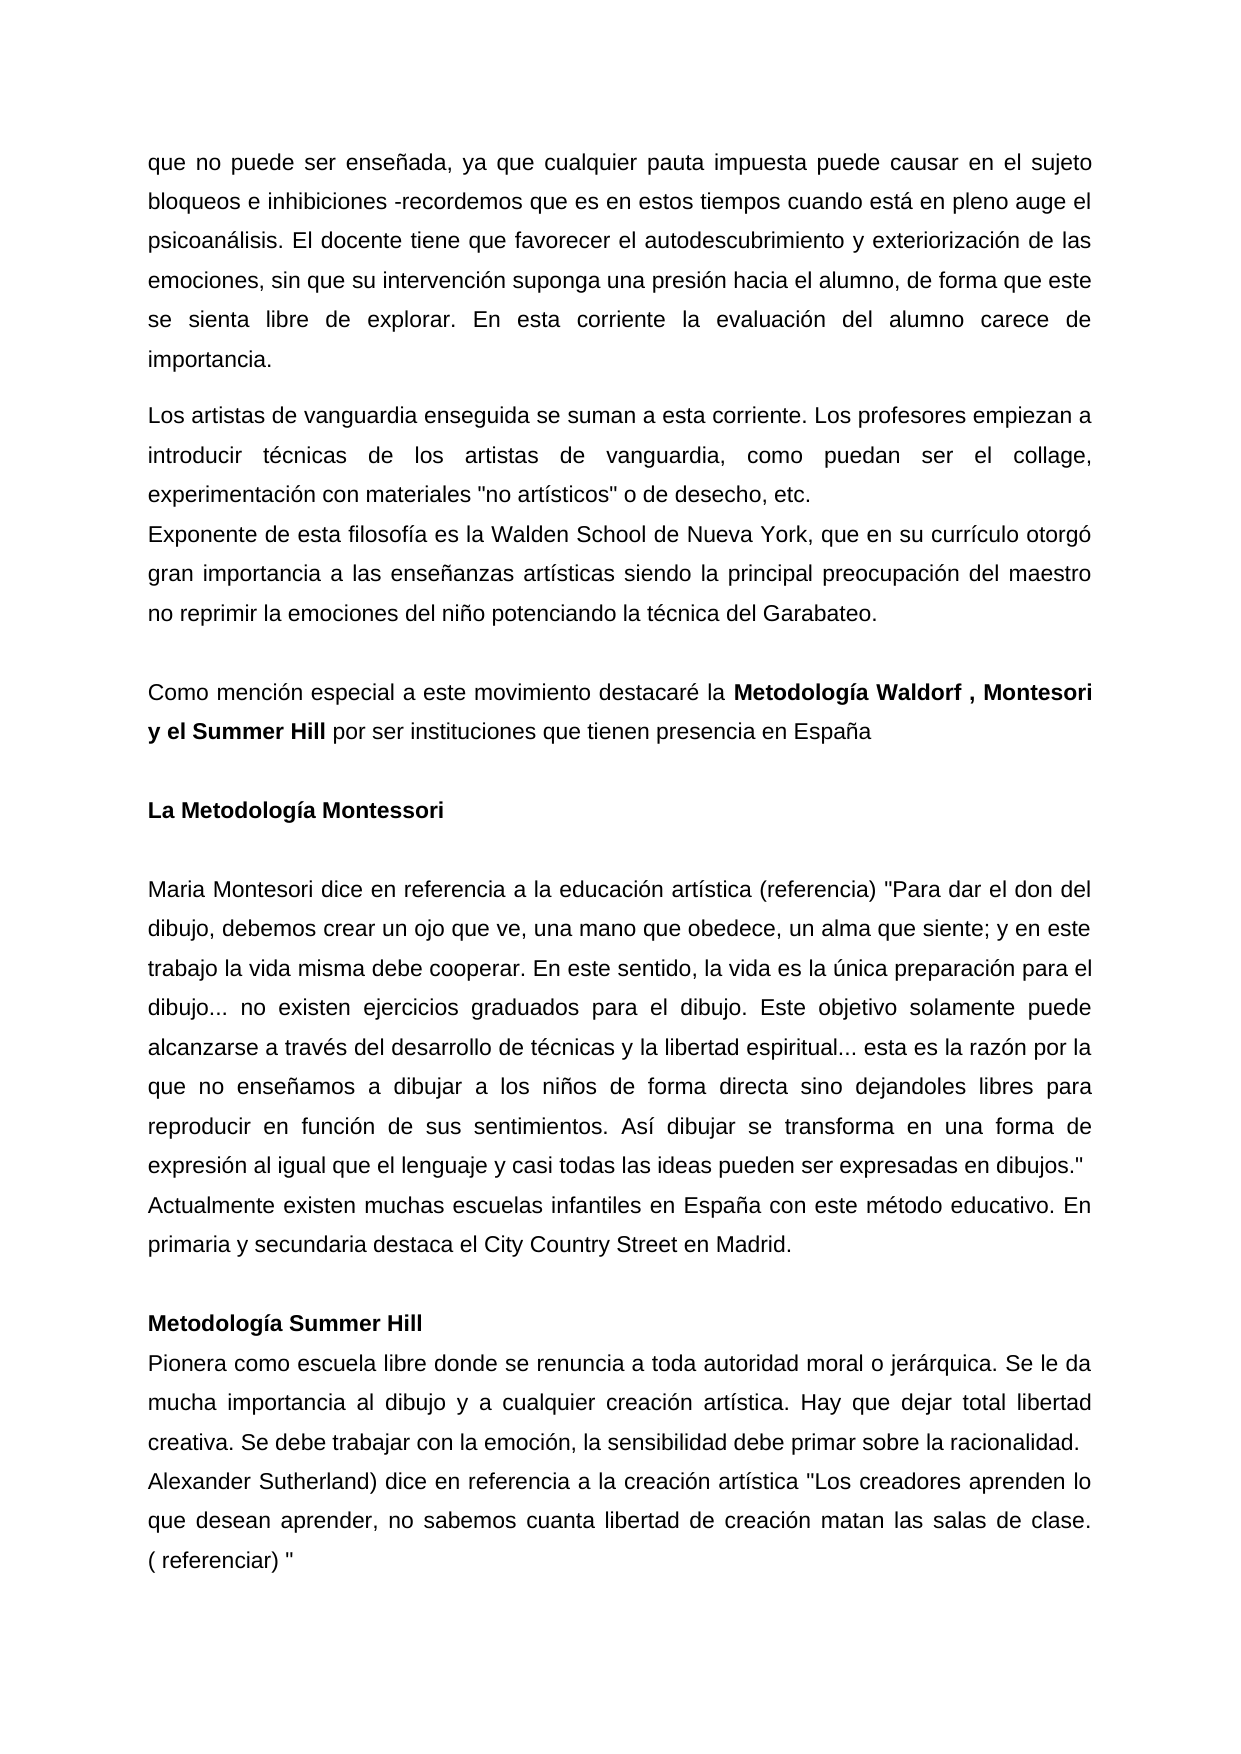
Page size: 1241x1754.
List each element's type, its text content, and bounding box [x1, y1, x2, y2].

text La Metodología Montessori [148, 797, 1093, 823]
text Exponente de esta filosofía es la Walden School de Nueva York, que en su currículo otorgó gran importancia a las enseñanzas artísticas siendo la principal preocupación del maestro no reprimir la emociones del niño potenciando la técnica del Garabateo. [148, 521, 1093, 626]
text que no puede ser enseñada, ya que cualquier pauta impuesta puede causar en el sujeto bloqueos e inhibiciones -recordemos que es en estos tiempos cuando está en pleno auge el psicoanálisis. El docente tiene que favorecer el autodescubrimiento y exteriorización de las emociones, sin que su intervención suponga una presión hacia el alumno, de forma que este se sienta libre de explorar. En esta corriente la evaluación del alumno carece de importancia. [148, 148, 1093, 372]
text Actualmente existen muchas escuelas infantiles en España con este método educativo. En primaria y secundaria destaca el City Country Street en Madrid. [148, 1192, 1093, 1257]
text Como mención especial a este movimiento destacaré la Metodología Waldorf , Montesori y el Summer Hill por ser instituciones que tienen presencia en España [148, 678, 1093, 744]
text Maria Montesori dice en referencia a la educación artística (referencia) "Para dar el don del dibujo, debemos crear un ojo que ve, una mano que obedece, un alma que siente; y en este trabajo la vida misma debe cooperar. En este sentido, la vida es la única preparación para el dibujo... no existen ejercicios graduados para el dibujo. Este objetivo solamente puede alcanzarse a través del desarrollo de técnicas y la libertad espiritual... esta es la razón por la que no enseñamos a dibujar a los niños de forma directa sino dejandoles libres para reproducir en función de sus sentimientos. Así dibujar se transforma en una forma de expresión al igual que el lenguaje y casi todas las ideas pueden ser expresadas en dibujos." [148, 876, 1093, 1178]
text Alexander Sutherland) dice en referencia a la creación artística "Los creadores aprenden lo que desean aprender, no sabemos cuanta libertad de creación matan las salas de clase. ( referenciar) " [148, 1468, 1093, 1573]
text Los artistas de vanguardia enseguida se suman a esta corriente. Los profesores empiezan a introducir técnicas de los artistas de vanguardia, como puedan ser el collage, experimentación con materiales "no artísticos" o de desecho, etc. [148, 402, 1093, 507]
text Metodología Summer Hill [148, 1310, 1093, 1336]
text Pionera como escuela libre donde se renuncia a toda autoridad moral o jerárquica. Se le da mucha importancia al dibujo y a cualquier creación artística. Hay que dejar total libertad creativa. Se debe trabajar con la emoción, la sensibilidad debe primar sobre la racionalidad. [148, 1349, 1093, 1455]
